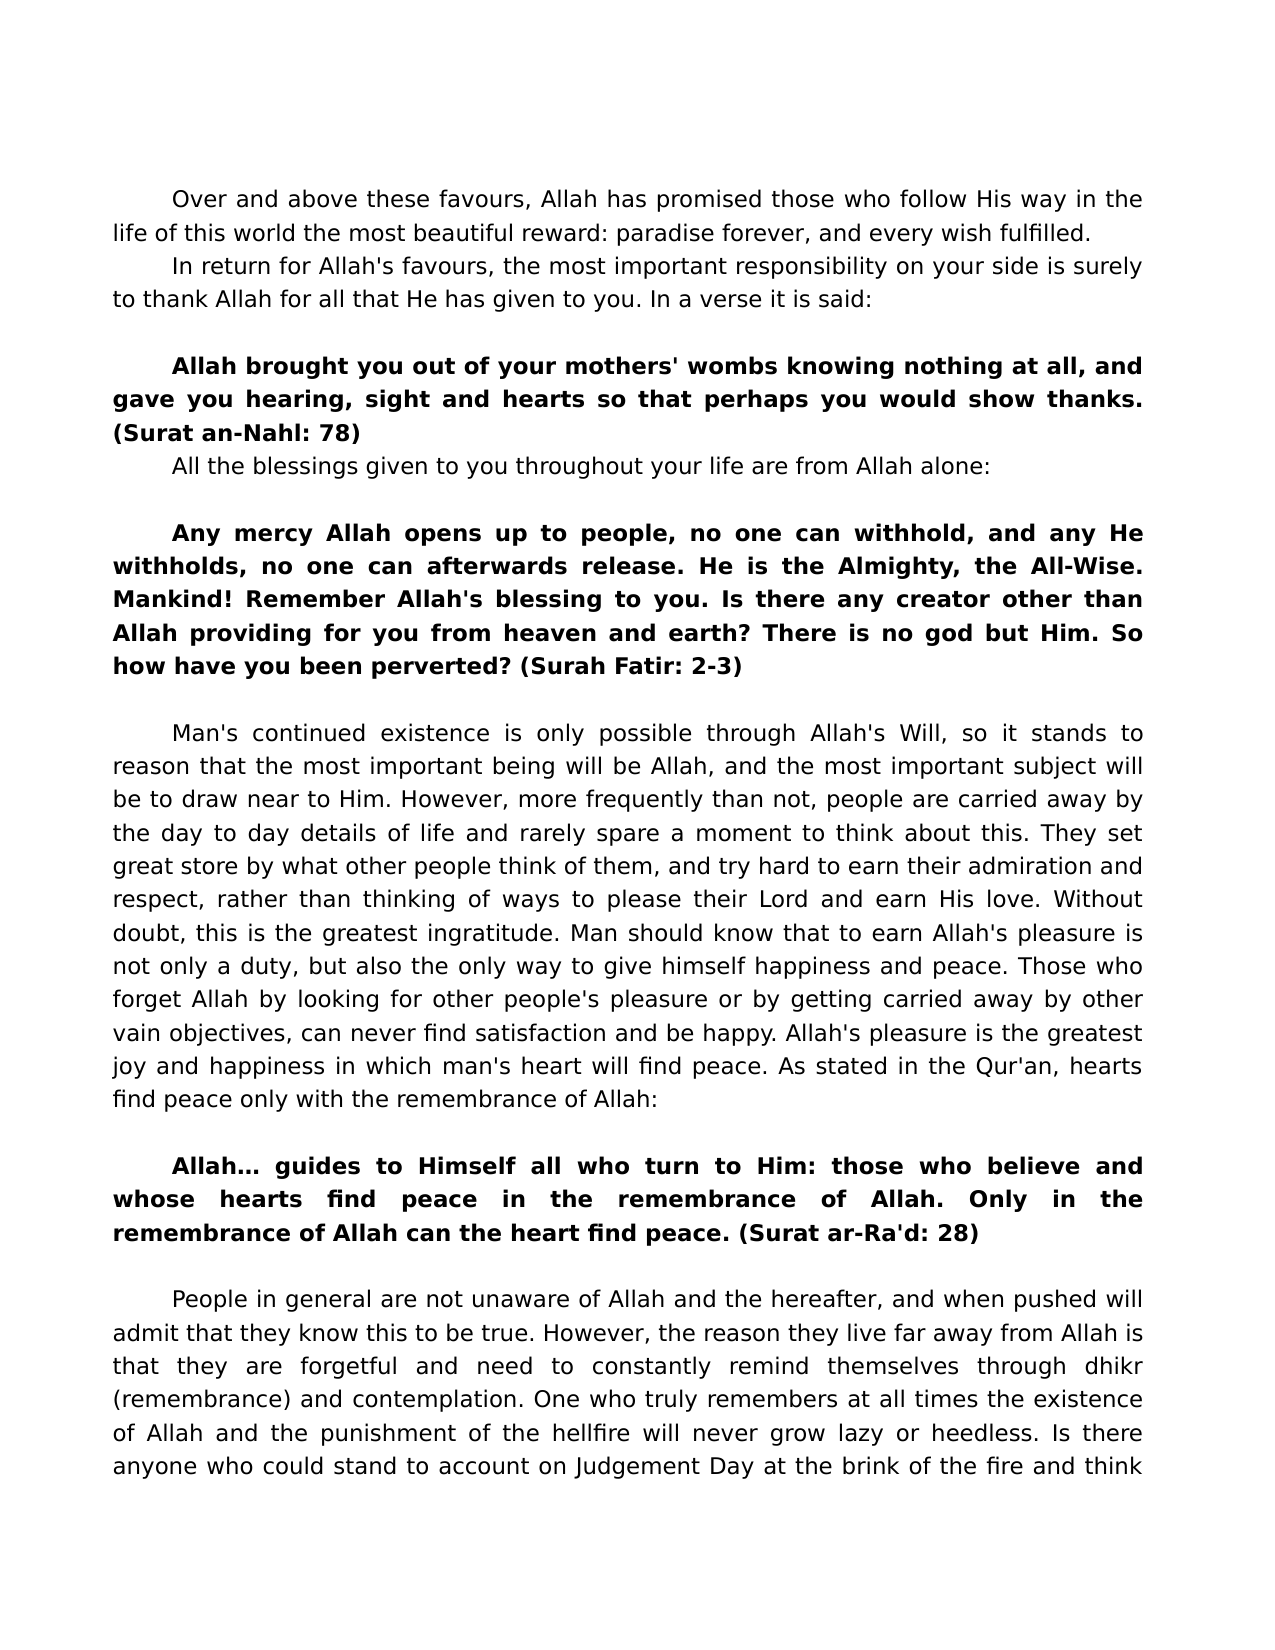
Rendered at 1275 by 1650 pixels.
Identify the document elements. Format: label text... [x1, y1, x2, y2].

text All the blessings given to you throughout your life are from Allah alone: [112, 448, 1145, 481]
text People in general are not unaware of Allah and the hereafter, and when pushed will admit that they know this to be true. However, the reason they live far away from Allah is that they are forgetful and need to constantly remind themselves through dhikr (remembrance) and contemplation. One who truly remembers at all times the existence of Allah and the punishment of the hellfire will never grow lazy or heedless. Is there anyone who could stand to account on Judgement Day at the brink of the fire and think [112, 1281, 1145, 1481]
text In return for Allah's favours, the most important responsibility on your side is surely to thank Allah for all that He has given to you. In a verse it is said: [112, 248, 1145, 314]
text Allah… guides to Himself all who turn to Him: those who believe and whose hearts find peace in the remembrance of Allah. Only in the remembrance of Allah can the heart find peace. (Surat ar-Ra'd: 28) [112, 1148, 1145, 1248]
text Man's continued existence is only possible through Allah's Will, so it stands to reason that the most important being will be Allah, and the most important subject will be to draw near to Him. However, more frequently than not, people are carried away by the day to day details of life and rarely spare a moment to think about this. They set great store by what other people think of them, and try hard to earn their admiration and respect, rather than thinking of ways to please their Lord and earn His love. Without doubt, this is the greatest ingratitude. Man should know that to earn Allah's pleasure is not only a duty, but also the only way to give himself happiness and peace. Those who forget Allah by looking for other people's pleasure or by getting carried away by other vain objectives, can never find satisfaction and be happy. Allah's pleasure is the greatest joy and happiness in which man's heart will find peace. As stated in the Qur'an, hearts find peace only with the remembrance of Allah: [112, 714, 1145, 1114]
text Allah brought you out of your mothers' wombs knowing nothing at all, and gave you hearing, sight and hearts so that perhaps you would show thanks. (Surat an-Nahl: 78) [112, 348, 1145, 448]
text Any mercy Allah opens up to people, no one can withhold, and any He withholds, no one can afterwards release. He is the Almighty, the All-Wise. Mankind! Remember Allah's blessing to you. Is there any creator other than Allah providing for you from heaven and earth? There is no god but Him. So how have you been perverted? (Surah Fatir: 2-3) [112, 514, 1145, 681]
text Over and above these favours, Allah has promised those who follow His way in the life of this world the most beautiful reward: paradise forever, and every wish fulfilled. [112, 181, 1145, 248]
